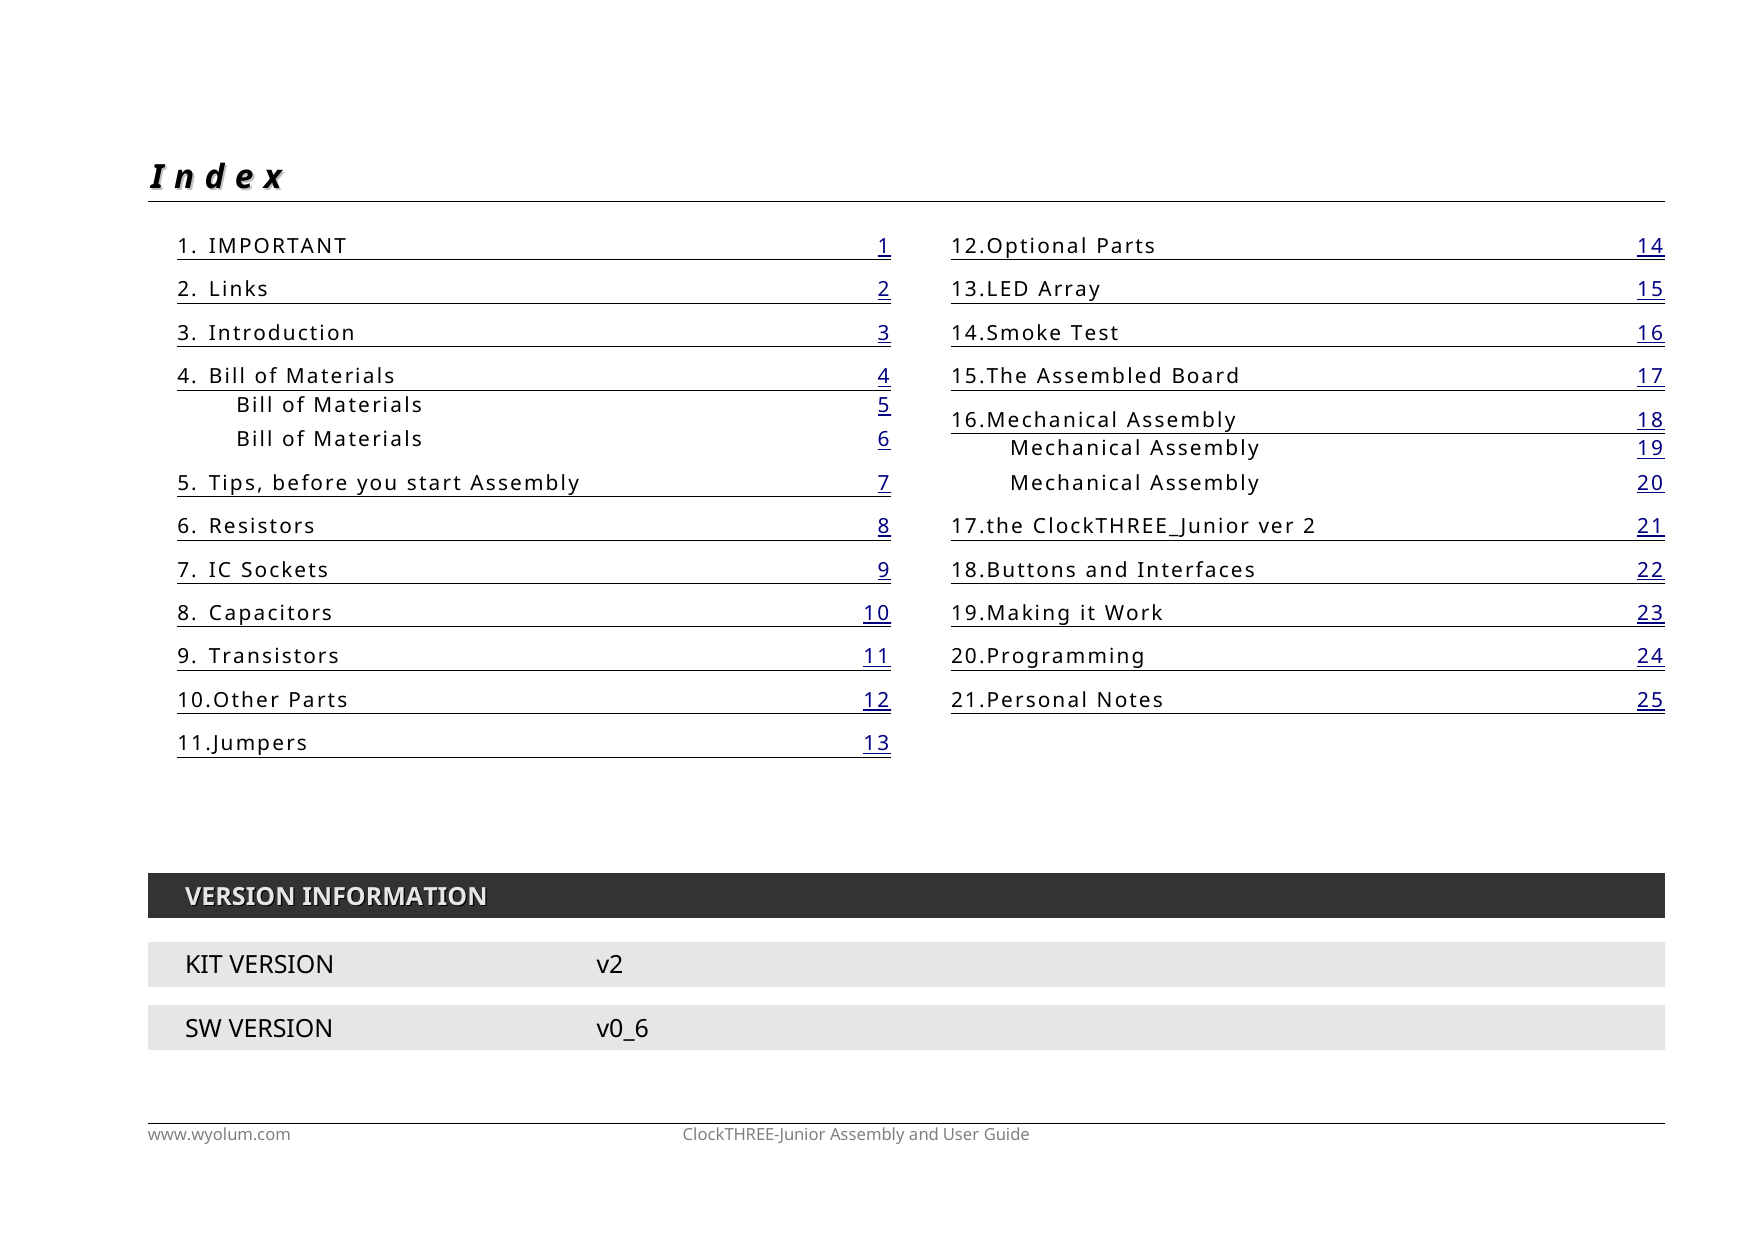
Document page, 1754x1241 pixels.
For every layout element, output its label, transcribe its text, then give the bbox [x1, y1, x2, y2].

table_cell [179, 918, 591, 942]
list Making it Work 23 [951, 598, 1665, 626]
list Personal Notes 25 [951, 685, 1665, 713]
text Mechanical Assembly 19 [1010, 434, 1665, 462]
list IMPORTANT 1 [177, 231, 891, 259]
list Optional Parts 14 [951, 231, 1665, 259]
table_cell [591, 1050, 1665, 1068]
list Tips, before you start Assembly 7 [177, 468, 891, 496]
list Mechanical Assembly 18 [951, 404, 1665, 433]
list Transistors 11 [177, 641, 891, 670]
list Bill of Materials 4 [177, 361, 891, 390]
list Links 2 [177, 274, 891, 303]
list Capacitors 10 [177, 598, 891, 626]
list Smoke Test 16 [951, 318, 1665, 346]
table_cell [591, 918, 1665, 942]
table_cell [148, 1005, 179, 1050]
list Resistors 8 [177, 511, 891, 540]
list LED Array 15 [951, 274, 1665, 303]
table_cell [148, 1050, 179, 1068]
table_header [148, 873, 179, 918]
list Jumpers 13 [177, 728, 891, 757]
text Mechanical Assembly 20 [1010, 468, 1665, 496]
table_cell [148, 987, 179, 1005]
table_cell [179, 987, 591, 1005]
table_cell [179, 1050, 591, 1068]
list Buttons and Interfaces 22 [951, 554, 1665, 583]
list Introduction 3 [177, 318, 891, 346]
table_cell KIT VERSION [179, 942, 591, 987]
table_cell [148, 942, 179, 987]
table_cell v2 [591, 942, 1665, 987]
table_cell v0_6 [591, 1005, 1665, 1050]
text Index [148, 149, 1665, 201]
list IC Sockets 9 [177, 554, 891, 583]
list Programming 24 [951, 641, 1665, 670]
list The Assembled Board 17 [951, 361, 1665, 390]
list the ClockTHREE_Junior ver 2 21 [951, 511, 1665, 540]
list Other Parts 12 [177, 685, 891, 713]
table_cell [148, 918, 179, 942]
table_cell [591, 987, 1665, 1005]
table_header VERSION INFORMATION [179, 873, 591, 918]
table_header [591, 873, 1665, 918]
table_cell SW VERSION [179, 1005, 591, 1050]
text Bill of Materials 6 [236, 424, 891, 453]
text Bill of Materials 5 [236, 391, 891, 418]
